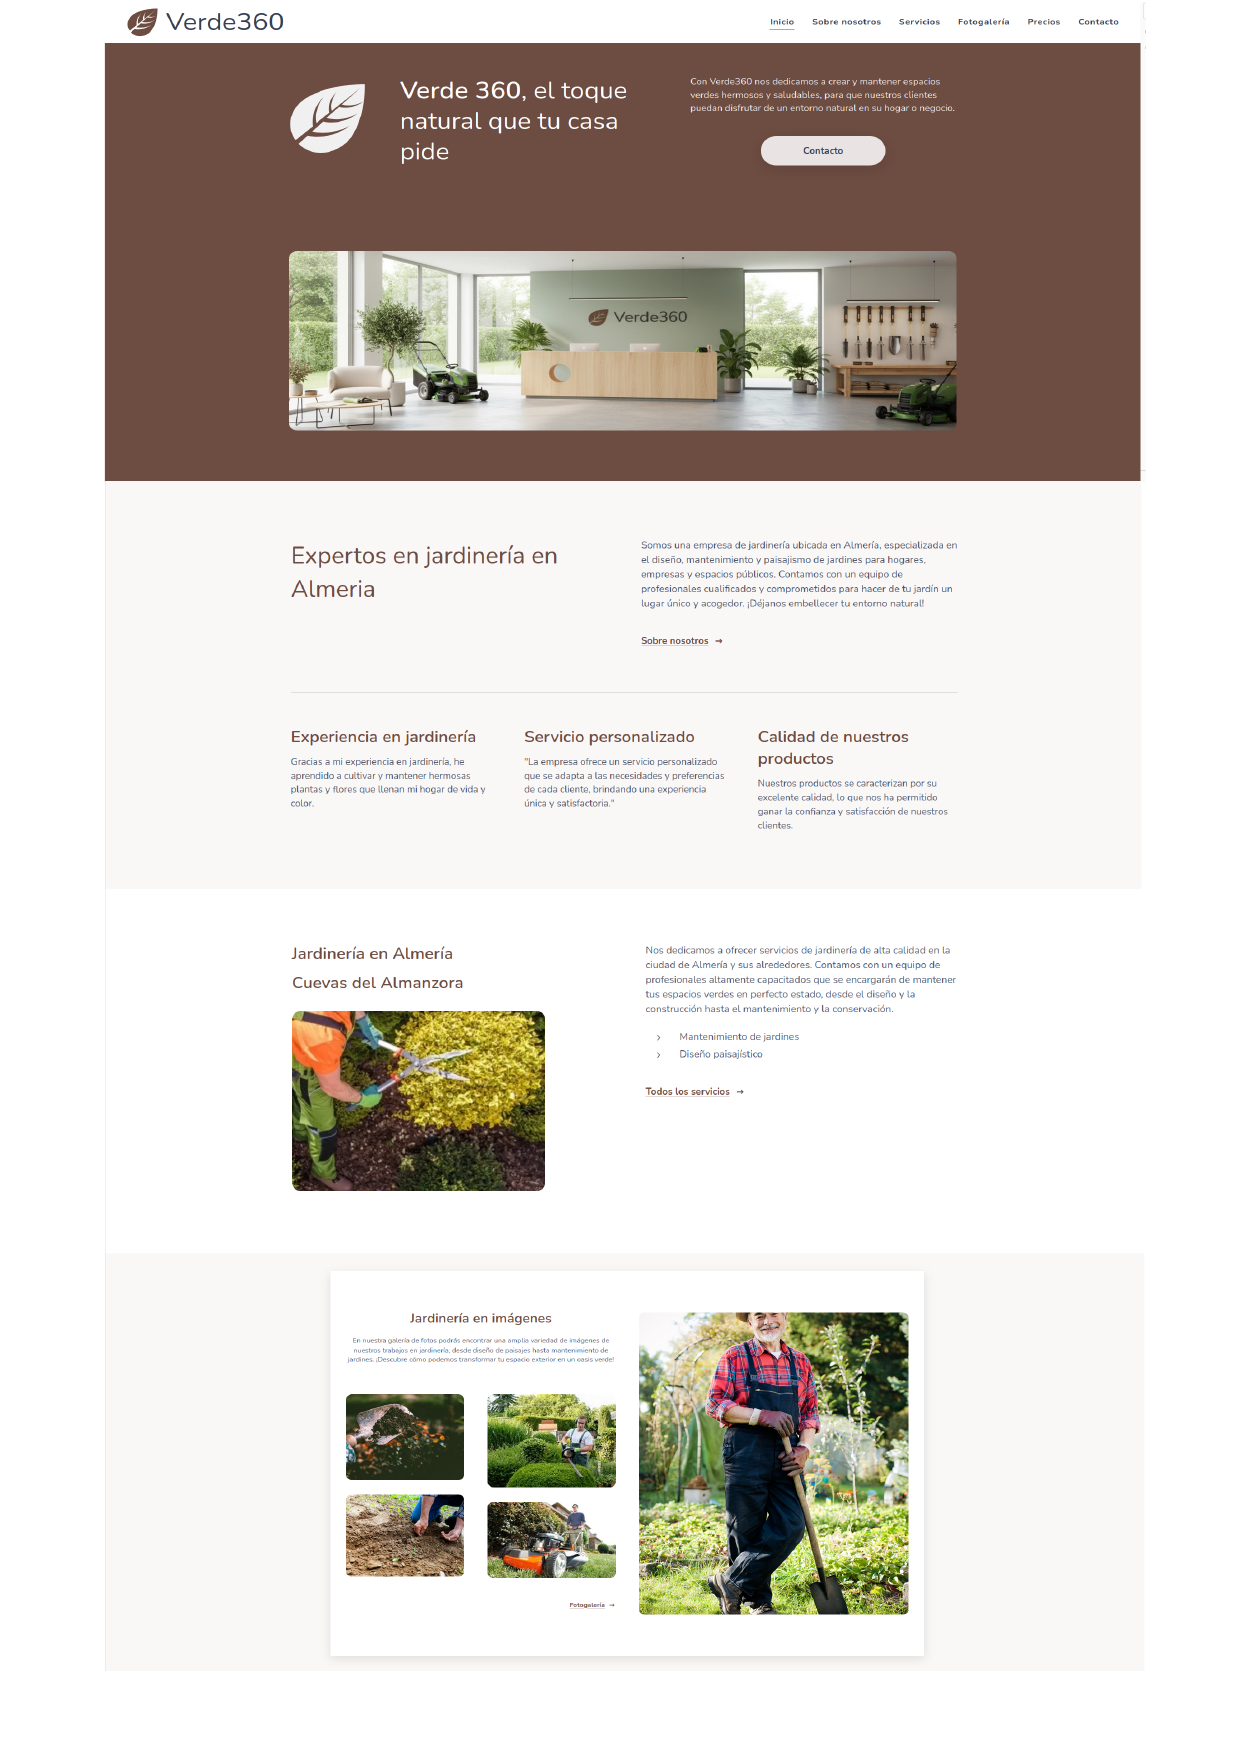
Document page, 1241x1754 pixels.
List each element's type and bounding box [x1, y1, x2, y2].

picture [104, 2, 1146, 1671]
